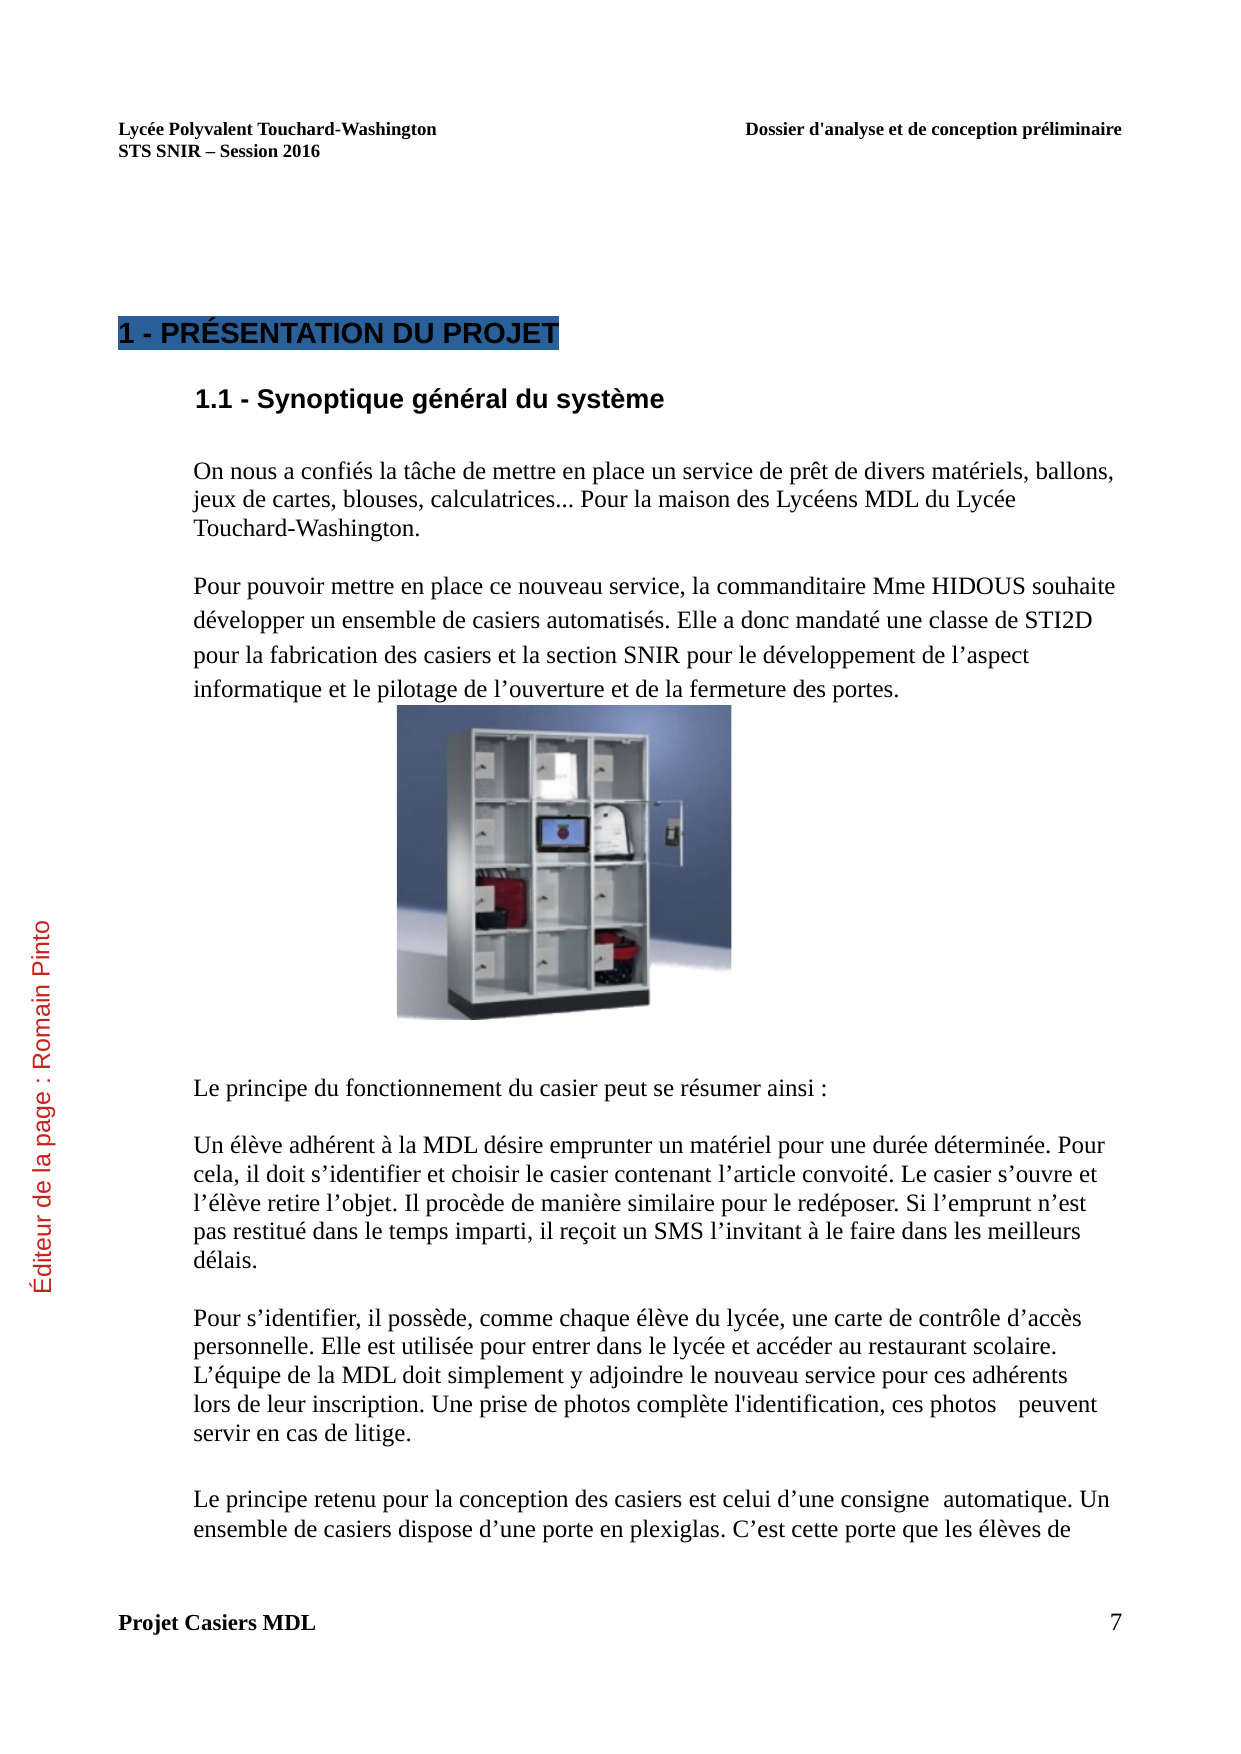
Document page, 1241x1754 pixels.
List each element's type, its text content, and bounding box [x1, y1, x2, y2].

text Pour pouvoir mettre en place ce nouveau service, la commanditaire Mme HIDOUS souhaite développer un ensemble de casiers automatisés. Elle a donc mandaté une classe de STI2D pour la fabrication des casiers et la section SNIR pour le développement de l’aspect informatique et le pilotage de l’ouverture et de la fermeture des portes. [118, 571, 1122, 703]
text Le principe retenu pour la conception des casiers est celui d’une consigne automatique. Un ensemble de casiers dispose d’une porte en plexiglas. C’est cette porte que les élèves de [118, 1481, 1122, 1543]
subtitle 1.1 - Synoptique général du système [195, 383, 1122, 414]
picture [396, 705, 732, 1020]
subtitle 1 - PRÉSENTATION DU PROJET [118, 316, 1122, 350]
text Pour s’identifier, il possède, comme chaque élève du lycée, une carte de contrôle d’accès personnelle. Elle est utilisée pour entrer dans le lycée et accéder au restaurant scolaire. L’équipe de la MDL doit simplement y adjoindre le nouveau service pour ces adhérents lors de leur inscription. Une prise de photos complète l'identification, ces photos peuvent servir en cas de litige. [118, 1303, 1122, 1446]
text Un élève adhérent à la MDL désire emprunter un matériel pour une durée déterminée. Pour cela, il doit s’identifier et choisir le casier contenant l’article convoité. Le casier s’ouvre et l’élève retire l’objet. Il procède de manière similaire pour le redéposer. Si l’emprunt n’est pas restitué dans le temps imparti, il reçoit un SMS l’invitant à le faire dans les meilleurs délais. [118, 1130, 1122, 1274]
text Le principe du fonctionnement du casier peut se résumer ainsi : [118, 1073, 1122, 1101]
text On nous a confiés la tâche de mettre en place un service de prêt de divers matériels, ballons, jeux de cartes, blouses, calculatrices... Pour la maison des Lycéens MDL du Lycée Touchard-Washington. [118, 456, 1122, 542]
